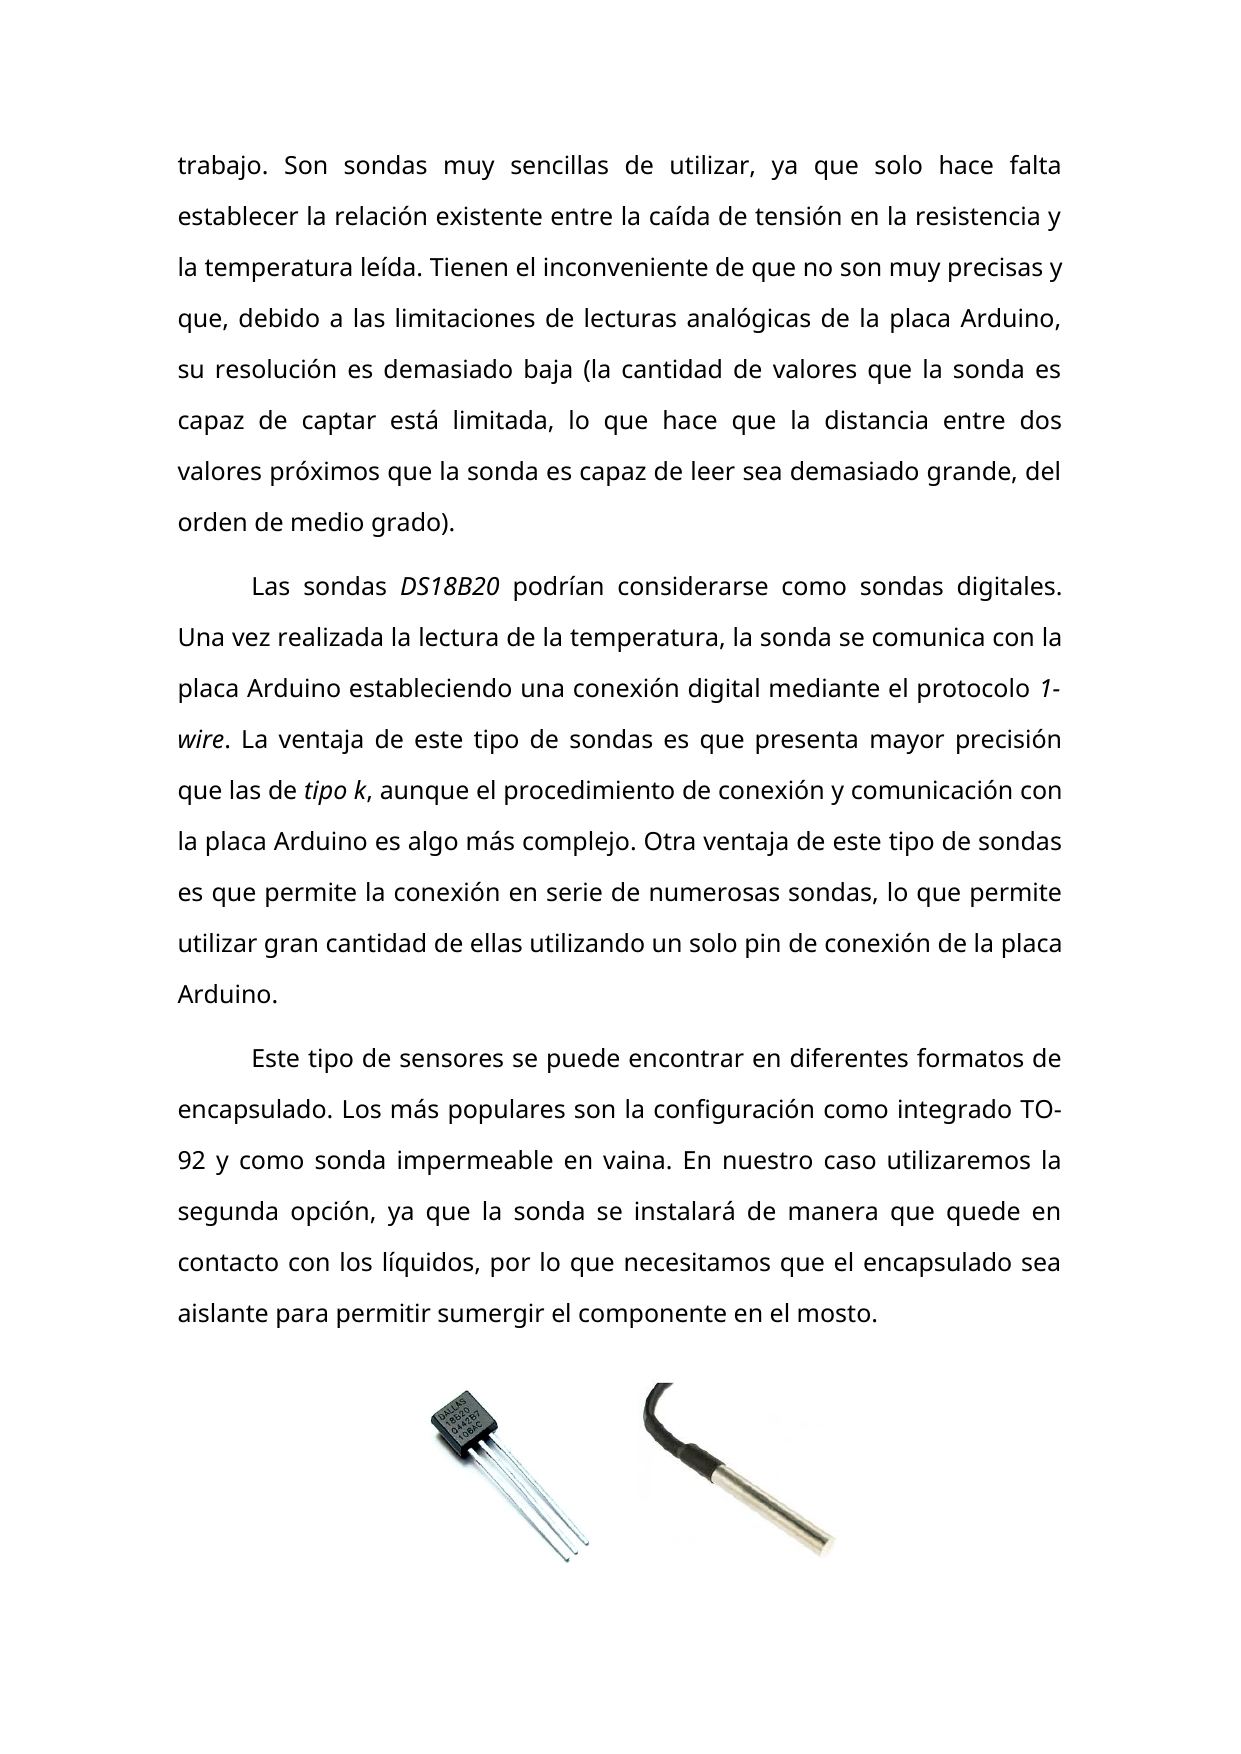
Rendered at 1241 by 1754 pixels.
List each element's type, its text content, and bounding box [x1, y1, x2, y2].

text Las sondas DS18B20 podrían considerarse como sondas digitales. Una vez realizada la lectura de la temperatura, la sonda se comunica con la placa Arduino estableciendo una conexión digital mediante el protocolo 1-wire. La ventaja de este tipo de sondas es que presenta mayor precisión que las de tipo k, aunque el procedimiento de conexión y comunicación con la placa Arduino es algo más complejo. Otra ventaja de este tipo de sondas es que permite la conexión en serie de numerosas sondas, lo que permite utilizar gran cantidad de ellas utilizando un solo pin de conexión de la placa Arduino. [177, 568, 1063, 1011]
text Este tipo de sensores se puede encontrar en diferentes formatos de encapsulado. Los más populares son la configuración como integrado TO-92 y como sonda impermeable en vaina. En nuestro caso utilizaremos la segunda opción, ya que la sonda se instalará de manera que quede en contacto con los líquidos, por lo que necesitamos que el encapsulado sea aislante para permitir sumergir el componente en el mosto. [177, 1040, 1063, 1330]
text trabajo. Son sondas muy sencillas de utilizar, ya que solo hace falta establecer la relación existente entre la caída de tensión en la resistencia y la temperatura leída. Tienen el inconveniente de que no son muy precisas y que, debido a las limitaciones de lecturas analógicas de la placa Arduino, su resolución es demasiado baja (la cantidad de valores que la sonda es capaz de captar está limitada, lo que hace que la distancia entre dos valores próximos que la sonda es capaz de leer sea demasiado grande, del orden de medio grado). [177, 148, 1063, 539]
